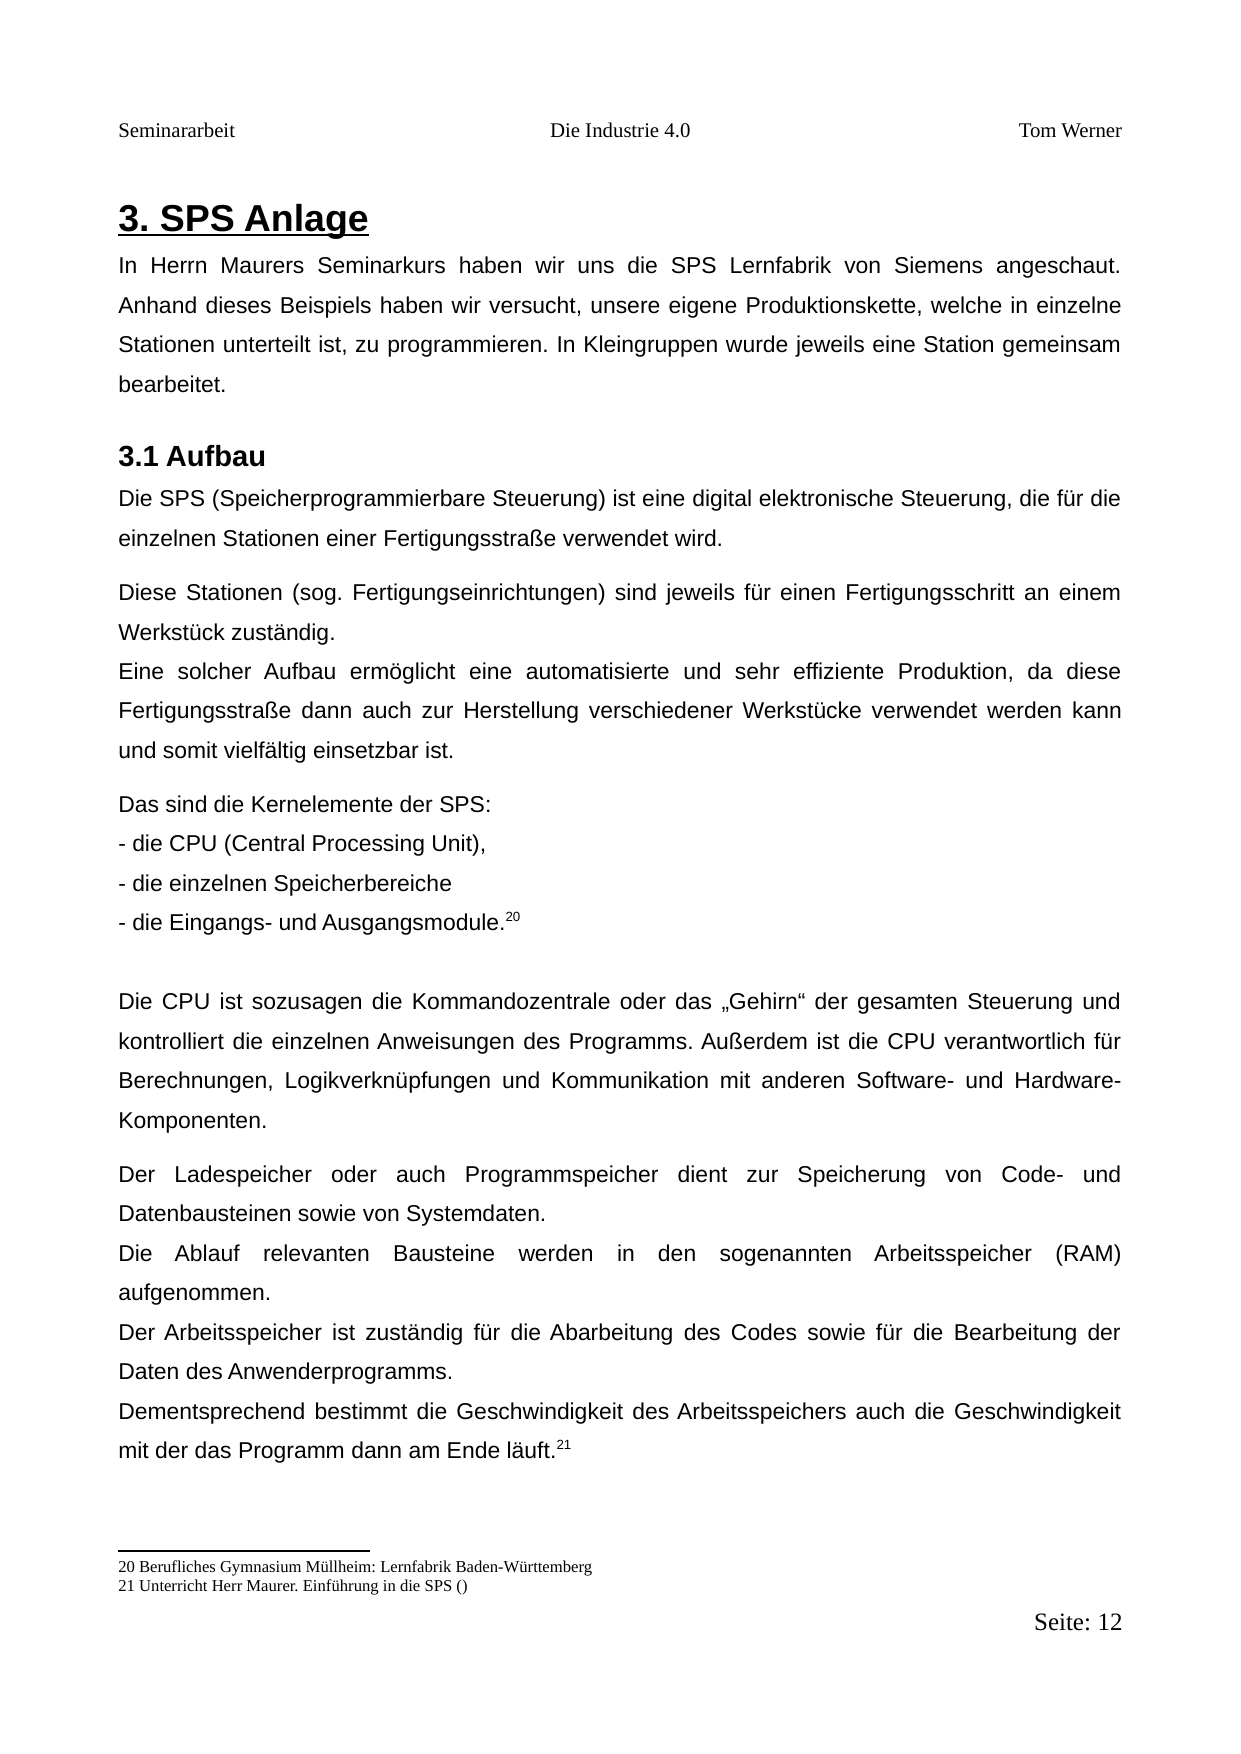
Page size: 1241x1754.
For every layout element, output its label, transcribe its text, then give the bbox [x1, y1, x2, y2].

text Unterricht Herr Maurer. Einführung in die SPS () [118, 1576, 1122, 1595]
subtitle 3.1 Aufbau [118, 439, 1122, 473]
text In Herrn Maurers Seminarkurs haben wir uns die SPS Lernfabrik von Siemens angeschaut. Anhand dieses Beispiels haben wir versucht, unsere eigene Produktionskette, welche in einzelne Stationen unterteilt ist, zu programmieren. In Kleingruppen wurde jeweils eine Station gemeinsam bearbeitet. [118, 252, 1122, 397]
subtitle 3. SPS Anlage [118, 197, 1122, 240]
text Berufliches Gymnasium Müllheim: Lernfabrik Baden-Württemberg [118, 1557, 1122, 1576]
text Das sind die Kernelemente der SPS: - die CPU (Central Processing Unit), - die einzelnen Speicherbereiche - die Eingangs- und Ausgangsmodule. Die CPU ist sozusagen die Kommandozentrale oder das „Gehirn“ der gesamten Steuerung und kontrolliert die einzelnen Anweisungen des Programms. Außerdem ist die CPU verantwortlich für Berechnungen, Logikverknüpfungen und Kommunikation mit anderen Software- und Hardware-Komponenten. [118, 791, 1122, 1133]
text Die SPS (Speicherprogrammierbare Steuerung) ist eine digital elektronische Steuerung, die für die einzelnen Stationen einer Fertigungsstraße verwendet wird. [118, 485, 1122, 551]
text Der Ladespeicher oder auch Programmspeicher dient zur Speicherung von Code- und Datenbausteinen sowie von Systemdaten. Die Ablauf relevanten Bausteine werden in den sogenannten Arbeitsspeicher (RAM) aufgenommen. Der Arbeitsspeicher ist zuständig für die Abarbeitung des Codes sowie für die Bearbeitung der Daten des Anwenderprogramms. Dementsprechend bestimmt die Geschwindigkeit des Arbeitsspeichers auch die Geschwindigkeit mit der das Programm dann am Ende läuft. [118, 1161, 1122, 1463]
text Diese Stationen (sog. Fertigungseinrichtungen) sind jeweils für einen Fertigungsschritt an einem Werkstück zuständig. Eine solcher Aufbau ermöglicht eine automatisierte und sehr effiziente Produktion, da diese Fertigungsstraße dann auch zur Herstellung verschiedener Werkstücke verwendet werden kann und somit vielfältig einsetzbar ist. [118, 579, 1122, 763]
